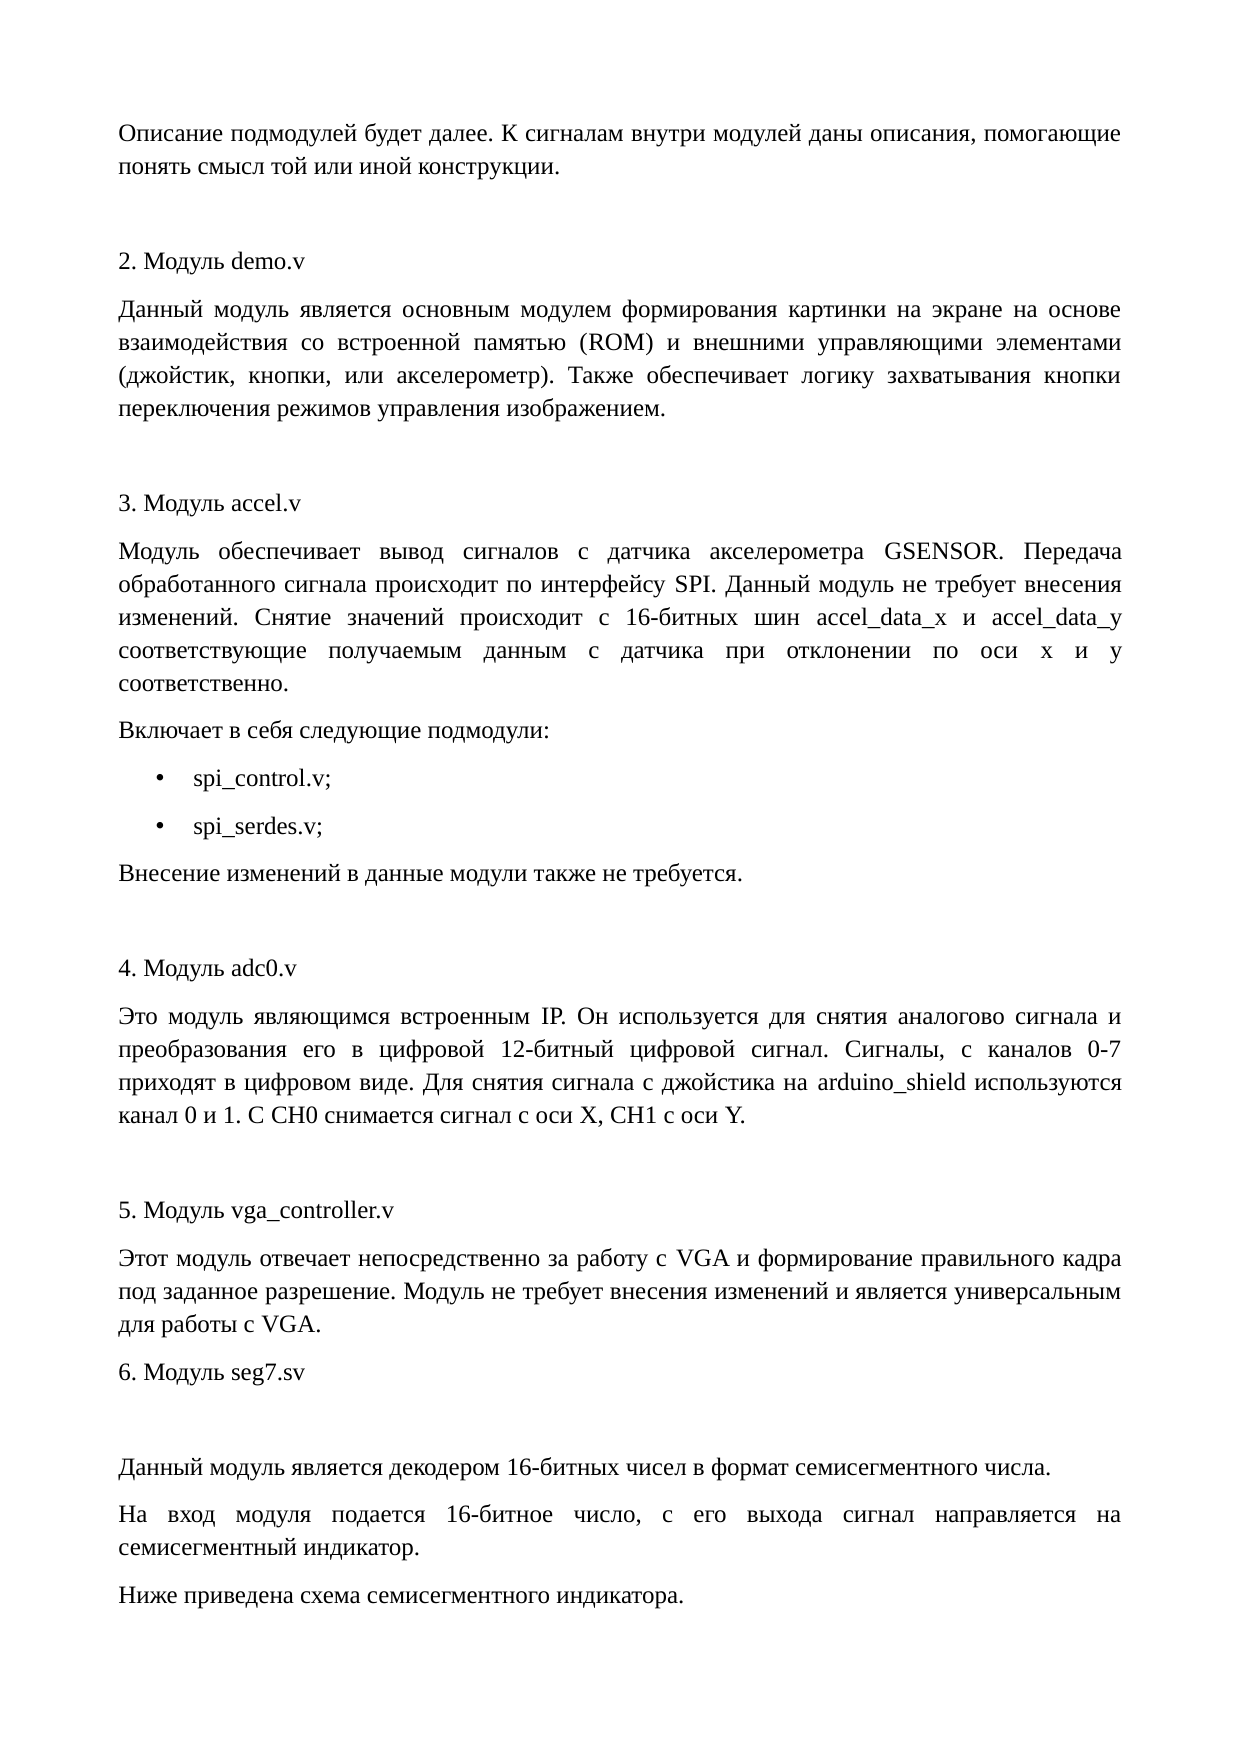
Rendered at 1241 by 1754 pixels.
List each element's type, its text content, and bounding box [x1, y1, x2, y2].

text Это модуль являющимся встроенным IP. Он используется для снятия аналогово сигнала и преобразования его в цифровой 12-битный цифровой сигнал. Сигналы, с каналов 0-7 приходят в цифровом виде. Для снятия сигнала с джойстика на arduino_shield используются канал 0 и 1. С CH0 снимается сигнал с оси X, CH1 с оси Y. [118, 1001, 1122, 1129]
text Внесение изменений в данные модули также не требуется. [118, 858, 1122, 887]
text 5. Модуль vga_controller.v [118, 1195, 1122, 1224]
text Модуль обеспечивает вывод сигналов с датчика акселерометра GSENSOR. Передача обработанного сигнала происходит по интерфейсу SPI. Данный модуль не требует внесения изменений. Снятие значений происходит с 16-битных шин accel_data_x и accel_data_y соответствующие получаемым данным с датчика при отклонении по оси x и y соответственно. [118, 536, 1122, 697]
text 2. Модуль demo.v [118, 246, 1122, 275]
text Ниже приведена схема семисегментного индикатора. [118, 1580, 1122, 1609]
list spi_control.v; [156, 763, 1122, 792]
text Данный модуль является декодером 16-битных чисел в формат семисегментного числа. [118, 1452, 1122, 1481]
text Этот модуль отвечает непосредственно за работу с VGA и формирование правильного кадра под заданное разрешение. Модуль не требует внесения изменений и является универсальным для работы с VGA. [118, 1243, 1122, 1338]
text 6. Модуль seg7.sv [118, 1357, 1122, 1385]
text Данный модуль является основным модулем формирования картинки на экране на основе взаимодействия со встроенной памятью (ROM) и внешними управляющими элементами (джойстик, кнопки, или акселерометр). Также обеспечивает логику захватывания кнопки переключения режимов управления изображением. [118, 294, 1122, 422]
text 3. Модуль accel.v [118, 488, 1122, 517]
list spi_serdes.v; [156, 811, 1122, 839]
text Включает в себя следующие подмодули: [118, 716, 1122, 744]
text 4. Модуль adc0.v [118, 953, 1122, 982]
text Описание подмодулей будет далее. К сигналам внутри модулей даны описания, помогающие понять смысл той или иной конструкции. [118, 118, 1122, 180]
text На вход модуля подается 16-битное число, с его выхода сигнал направляется на семисегментный индикатор. [118, 1499, 1122, 1561]
